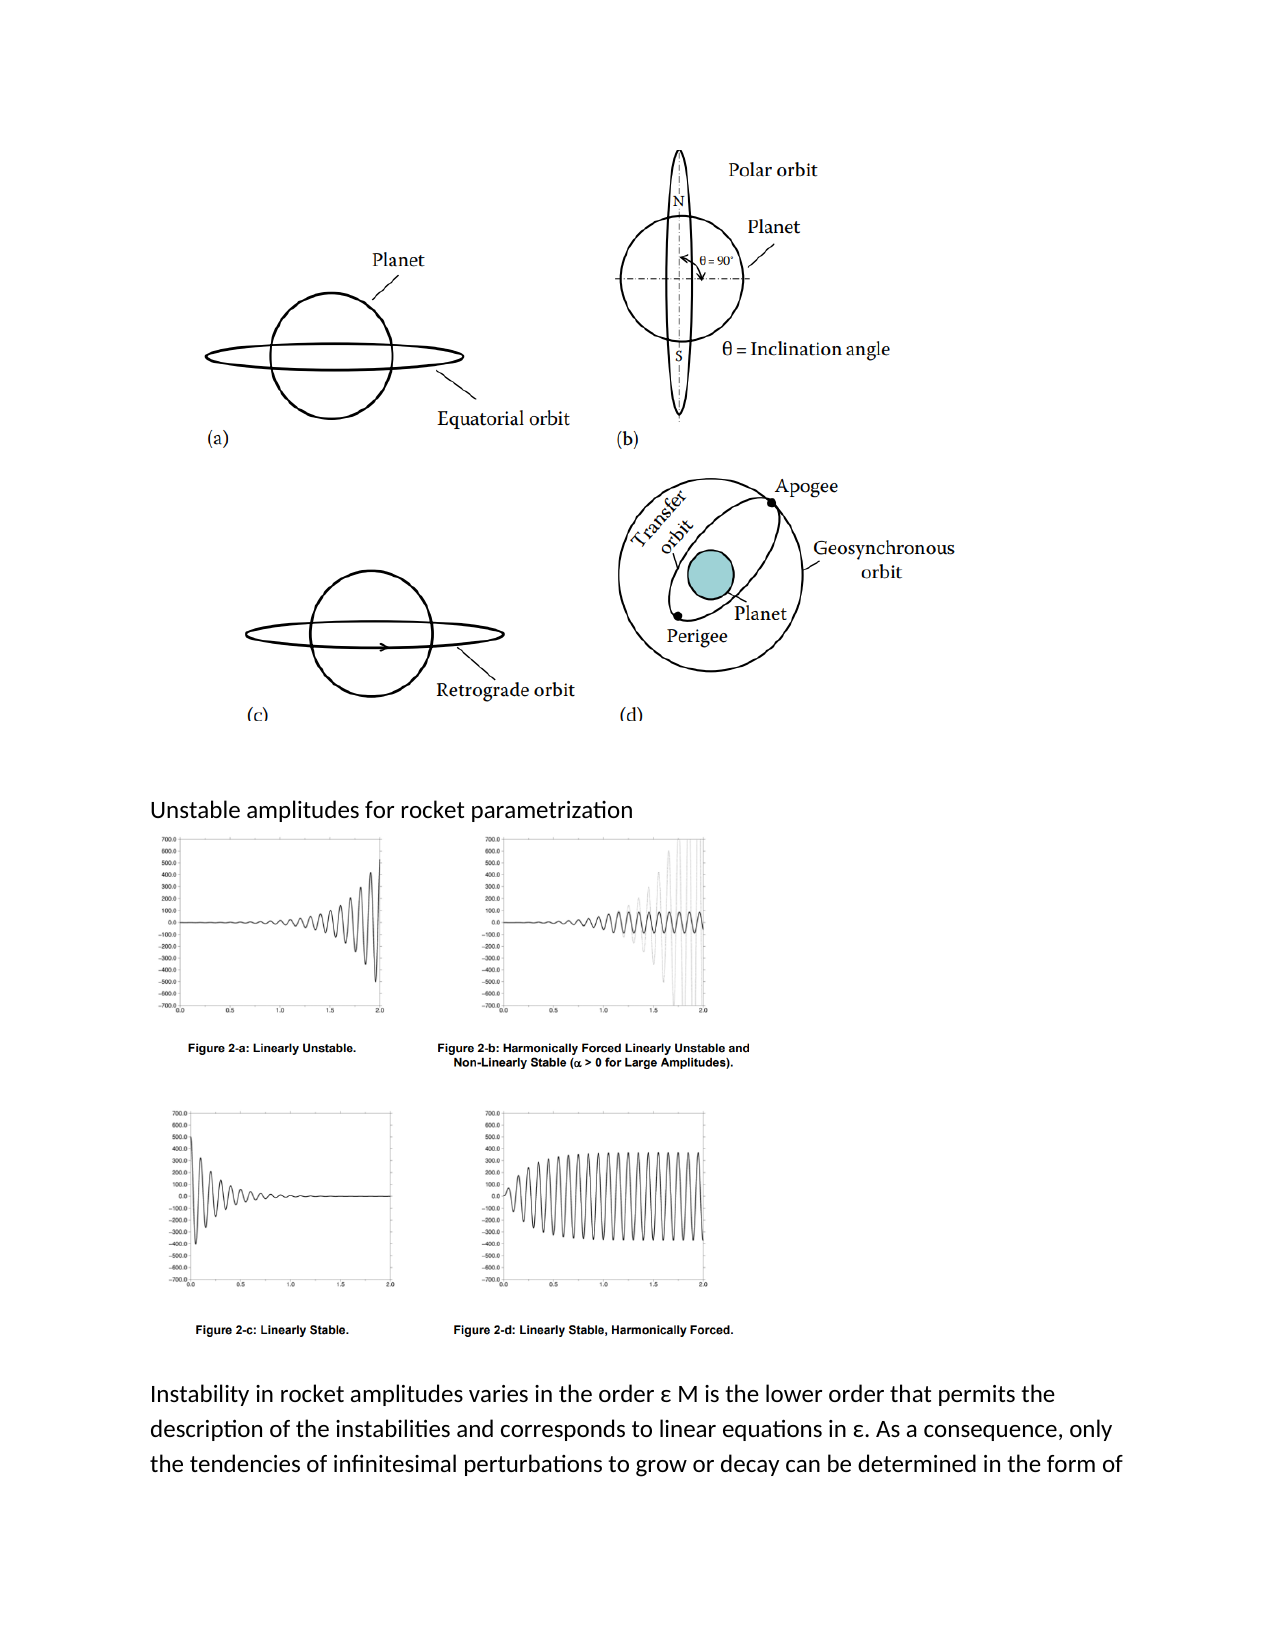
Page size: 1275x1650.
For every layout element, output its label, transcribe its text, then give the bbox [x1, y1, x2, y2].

picture [150, 150, 1000, 721]
text Instability in rocket amplitudes varies in the order ε M is the lower order that permits the description of the instabilities and corresponds to linear equations in ε. As a consequence, only the tendencies of infinitesimal perturbations to grow or decay can be determined in the form of [150, 1378, 1125, 1478]
picture [150, 829, 750, 1339]
text Unstable amplitudes for rocket parametrization [150, 794, 1125, 824]
